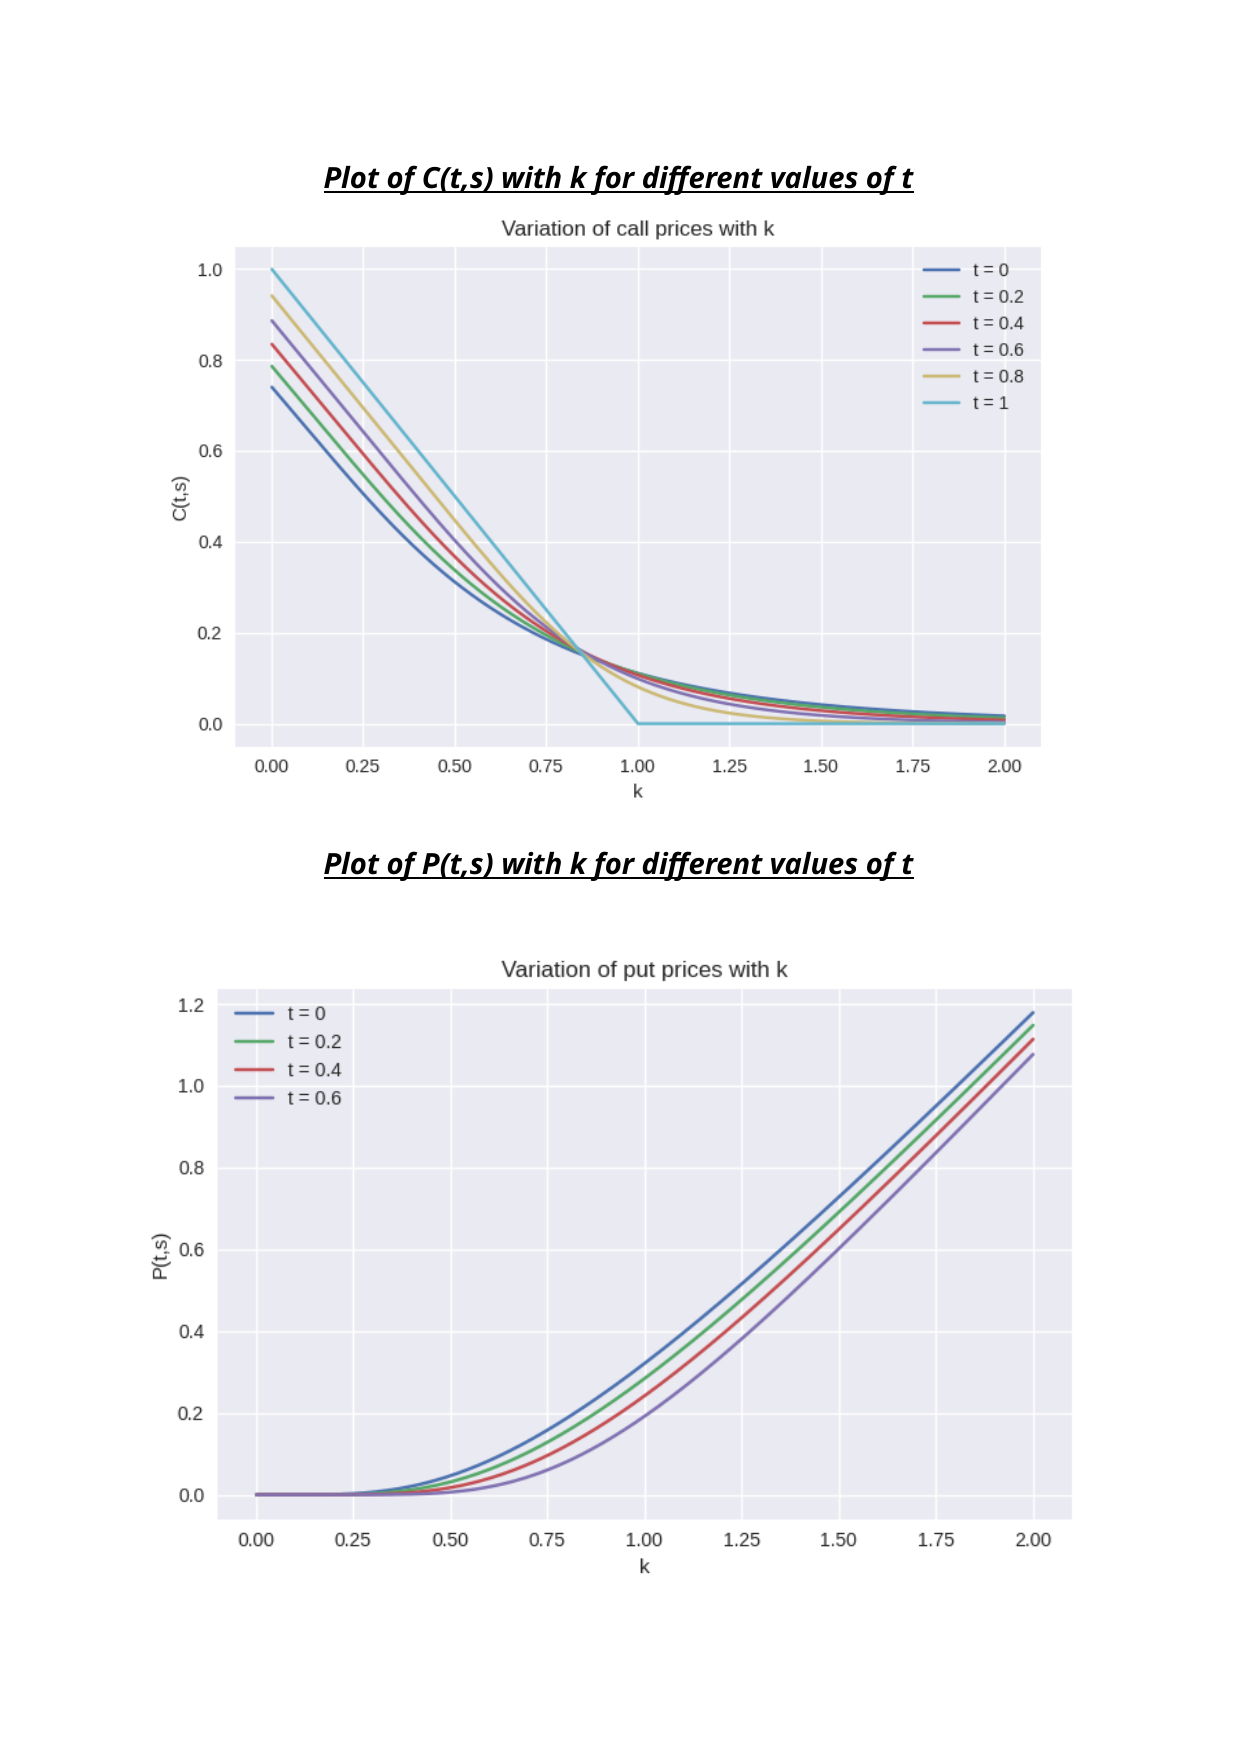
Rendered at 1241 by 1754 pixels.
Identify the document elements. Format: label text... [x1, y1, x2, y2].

text Plot of P(t,s) with k for different values of t [118, 843, 1122, 883]
text Plot of C(t,s) with k for different values of t [118, 158, 1122, 197]
picture [138, 953, 1090, 1580]
picture [160, 213, 1058, 804]
